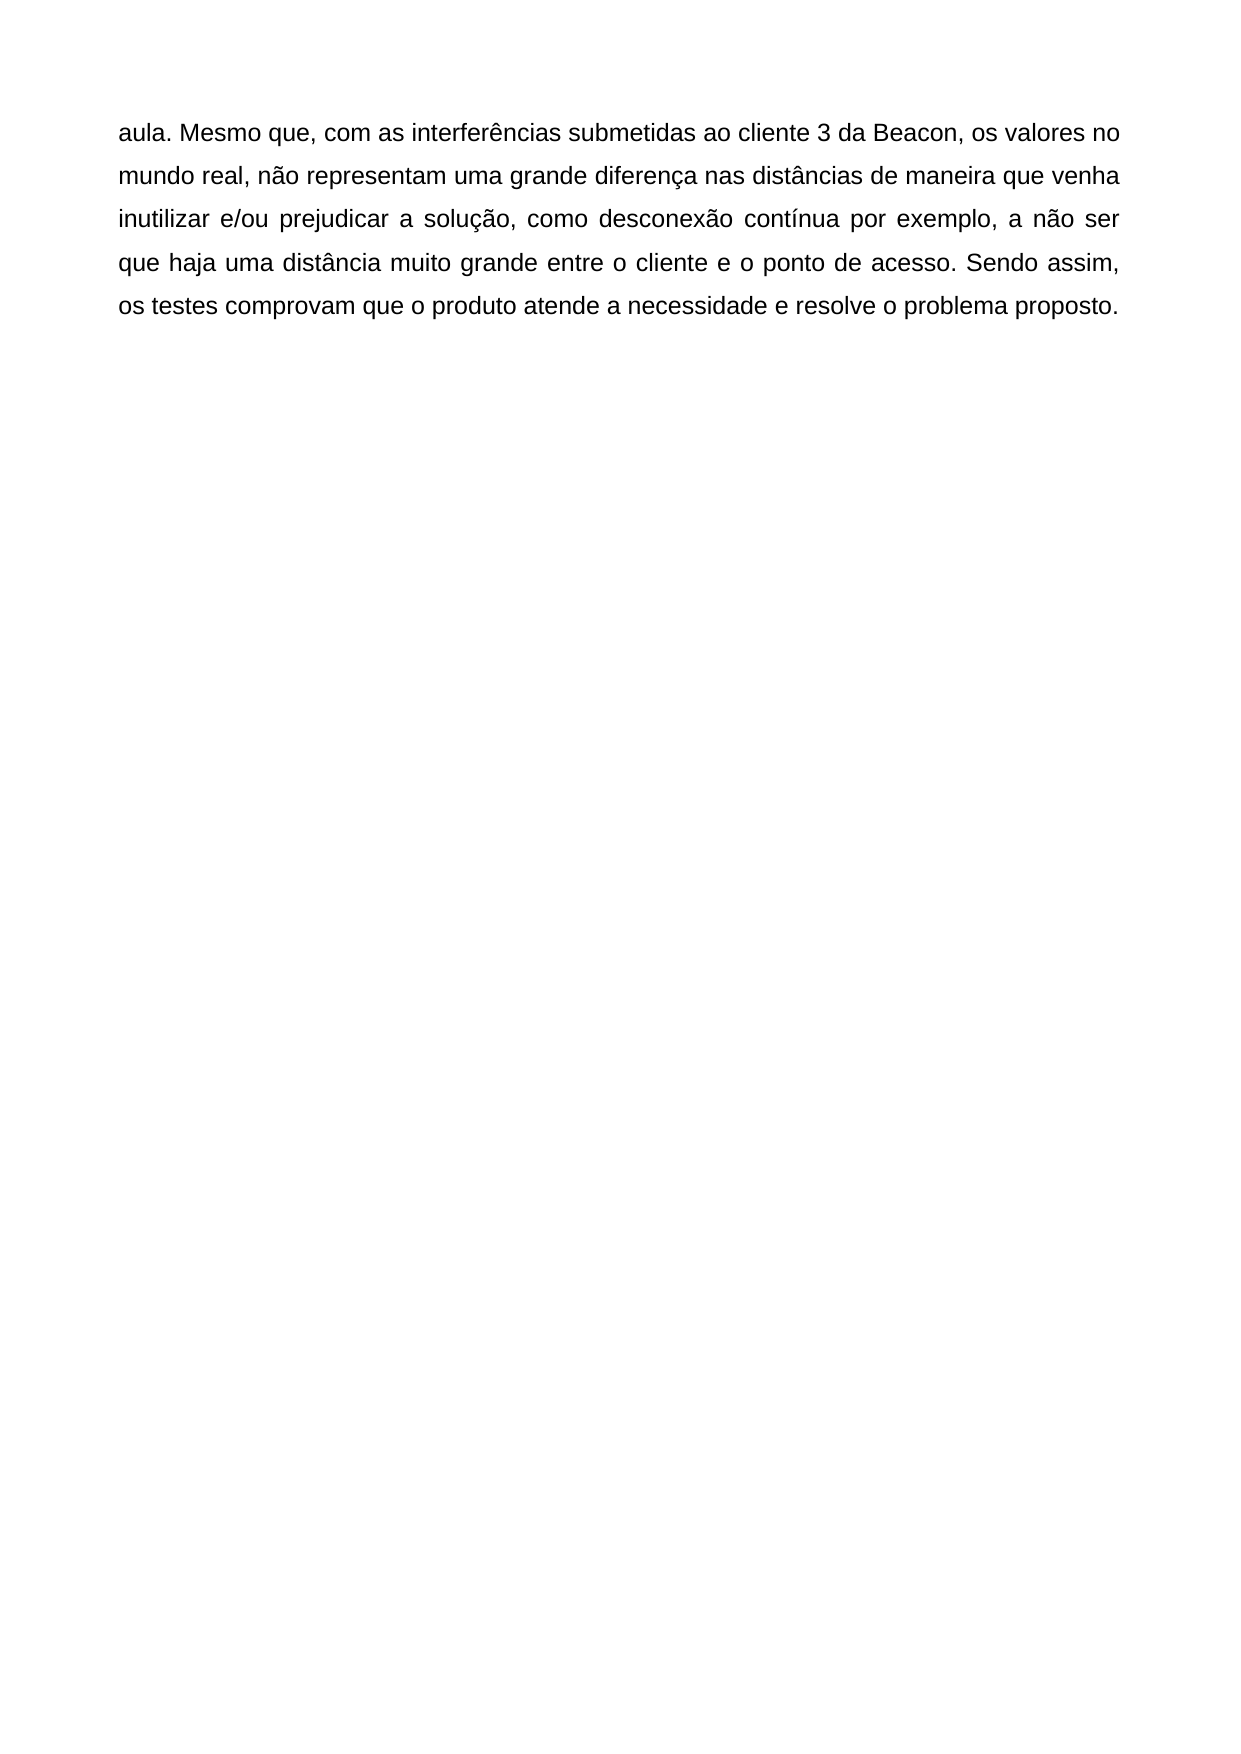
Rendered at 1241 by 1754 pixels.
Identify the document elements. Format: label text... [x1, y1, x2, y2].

text aula. Mesmo que, com as interferências submetidas ao cliente 3 da Beacon, os valores no mundo real, não representam uma grande diferença nas distâncias de maneira que venha inutilizar e/ou prejudicar a solução, como desconexão contínua por exemplo, a não ser que haja uma distância muito grande entre o cliente e o ponto de acesso. Sendo assim, os testes comprovam que o produto atende a necessidade e resolve o problema proposto. [118, 118, 1122, 319]
